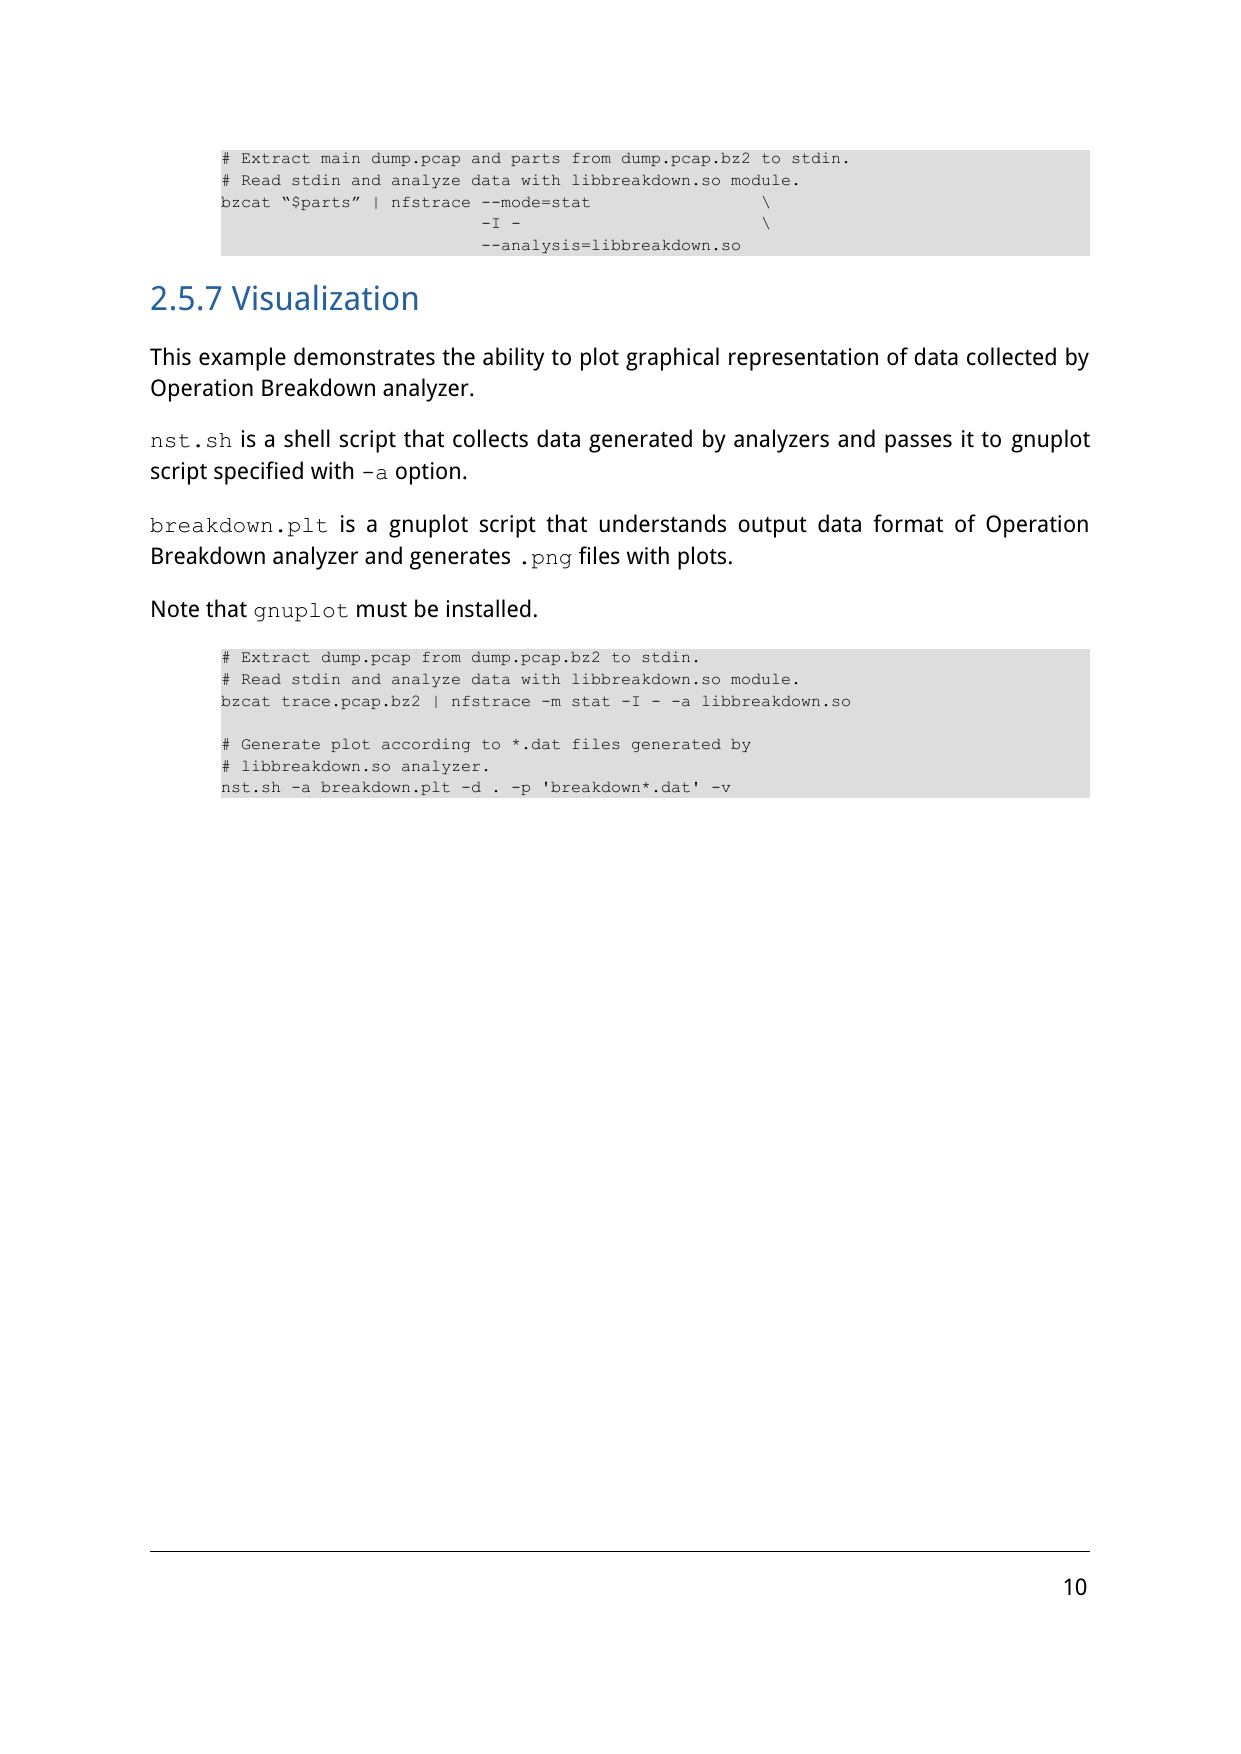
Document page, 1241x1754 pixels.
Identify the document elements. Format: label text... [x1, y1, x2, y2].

text # Extract main dump.pcap and parts from dump.pcap.bz2 to stdin. [221, 150, 1090, 169]
text # Generate plot according to *.dat files generated by [221, 736, 1090, 754]
text breakdown.plt is a gnuplot script that understands output data format of Operation Breakdown analyzer and generates .png files with plots. [150, 511, 1090, 571]
text nst.sh is a shell script that collects data generated by analyzers and passes it to gnuplot script specified with -a option. [150, 426, 1090, 486]
text # Extract dump.pcap from dump.pcap.bz2 to stdin. [221, 649, 1090, 668]
text nst.sh -a breakdown.plt -d . -p 'breakdown*.dat' -v [221, 779, 1090, 798]
text --analysis=libbreakdown.so [221, 237, 1090, 256]
text # Read stdin and analyze data with libbreakdown.so module. [221, 671, 1090, 689]
text Note that gnuplot must be installed. [150, 596, 1090, 624]
text bzcat trace.pcap.bz2 | nfstrace -m stat -I - -a libbreakdown.so [221, 692, 1090, 711]
text # Read stdin and analyze data with libbreakdown.so module. [221, 172, 1090, 191]
text -I - \ [221, 215, 1090, 234]
text This example demonstrates the ability to plot graphical representation of data collected by Operation Breakdown analyzer. [150, 344, 1090, 401]
subtitle Visualization [150, 279, 1090, 318]
text bzcat “$parts” | nfstrace --mode=stat \ [221, 193, 1090, 212]
text # libbreakdown.so analyzer. [221, 757, 1090, 776]
